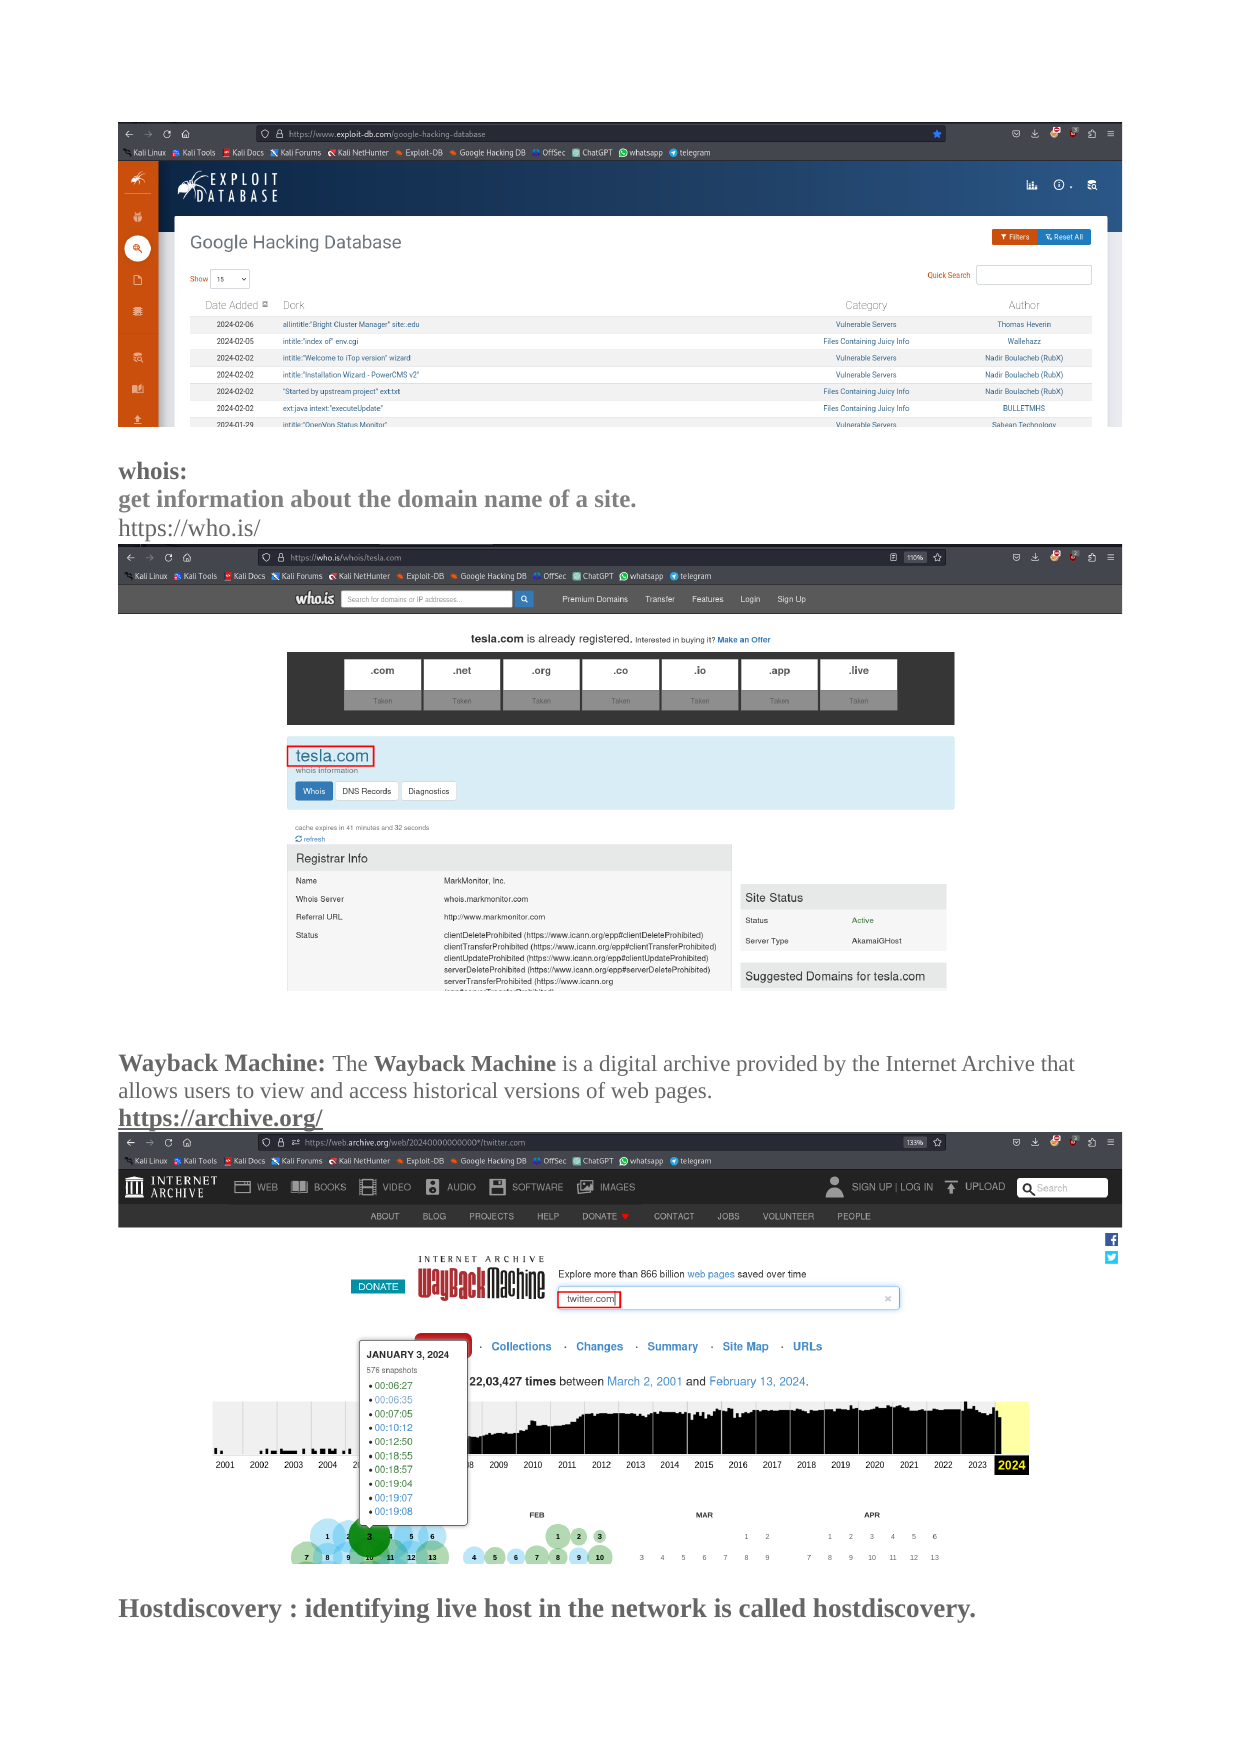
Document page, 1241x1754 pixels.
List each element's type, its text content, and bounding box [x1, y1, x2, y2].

text Wayback Machine: The Wayback Machine is a digital archive provided by the Internet Archive that allows users to view and access historical versions of web pages. [118, 1048, 1122, 1103]
text Hostdiscovery : identifying live host in the network is called hostdiscovery. [118, 1592, 1122, 1623]
picture [118, 1132, 1123, 1564]
text whois: [118, 456, 1122, 484]
picture [118, 544, 1123, 991]
text https://who.is/ [118, 513, 1122, 542]
text get information about the domain name of a site. [118, 484, 1122, 513]
picture [118, 122, 1123, 427]
text https://archive.org/ [118, 1103, 1122, 1132]
